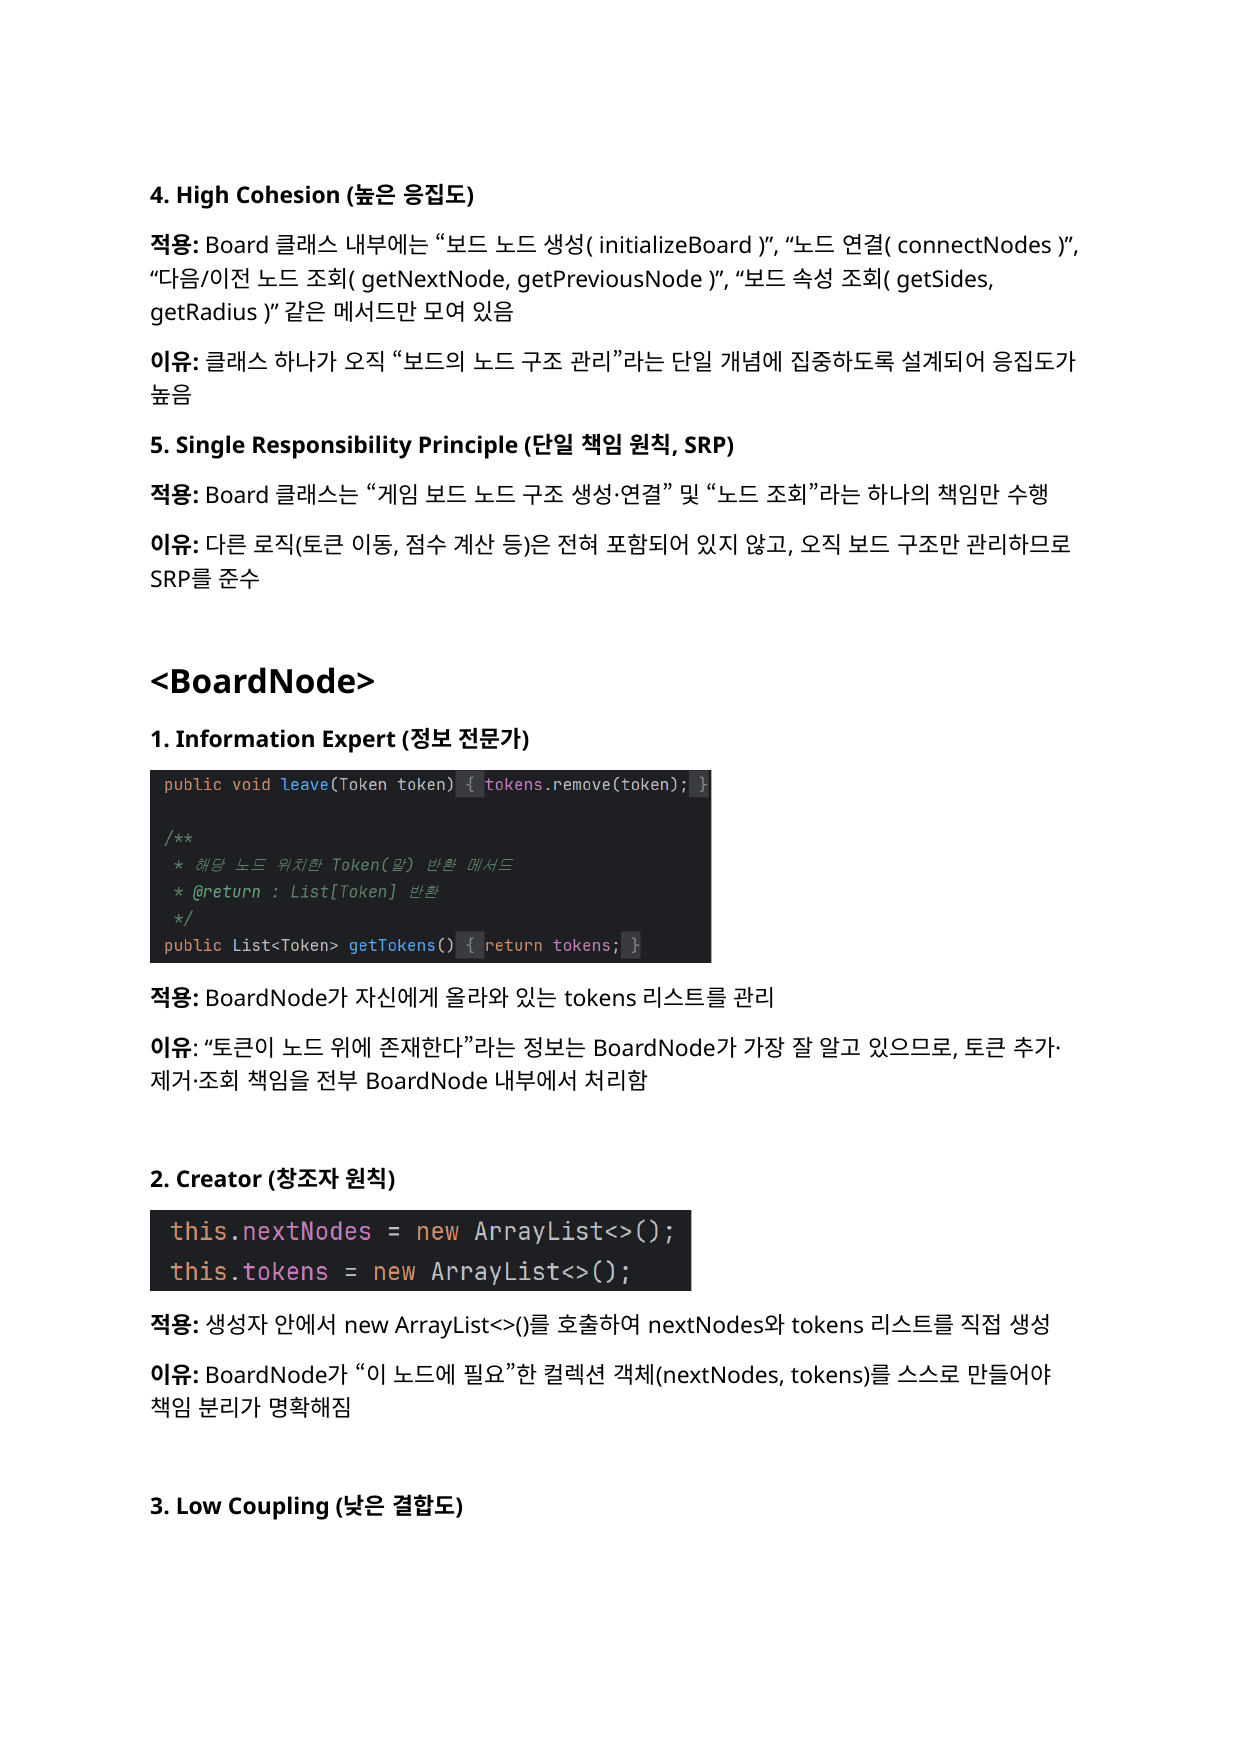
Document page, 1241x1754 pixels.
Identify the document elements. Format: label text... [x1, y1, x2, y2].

text 5. Single Responsibility Principle (단일 책임 원칙, SRP) [150, 427, 1090, 460]
text 3. Low Coupling (낮은 결합도) [150, 1488, 1090, 1521]
text 이유: 다른 로직(토큰 이동, 점수 계산 등)은 전혀 포함되어 있지 않고, 오직 보드 구조만 관리하므로 SRP를 준수 [150, 527, 1090, 594]
text 1. Information Expert (정보 전문가) [150, 720, 1090, 754]
text 적용: BoardNode가 자신에게 올라와 있는 tokens 리스트를 관리 [150, 979, 1090, 1013]
text 4. High Cohesion (높은 응집도) [150, 177, 1090, 211]
text 적용: Board 클래스 내부에는 “보드 노드 생성( initializeBoard )”, “노드 연결( connectNodes )”, “다음/이전 노드 조회( getNextNode, getPreviousNode )”, “보드 속성 조회( getSides, getRadius )” 같은 메서드만 모여 있음 [150, 227, 1090, 327]
text <BoardNode> [150, 658, 1090, 704]
text 적용: 생성자 안에서 new ArrayList<>()를 호출하여 nextNodes와 tokens 리스트를 직접 생성 [150, 1307, 1090, 1340]
text 적용: Board 클래스는 “게임 보드 노드 구조 생성·연결” 및 “노드 조회”라는 하나의 책임만 수행 [150, 477, 1090, 510]
text 2. Creator (창조자 원칙) [150, 1161, 1090, 1194]
text 이유: “토큰이 노드 위에 존재한다”라는 정보는 BoardNode가 가장 잘 알고 있으므로, 토큰 추가·제거·조회 책임을 전부 BoardNode 내부에서 처리함 [150, 1029, 1090, 1096]
text 이유: BoardNode가 “이 노드에 필요”한 컬렉션 객체(nextNodes, tokens)를 스스로 만들어야 책임 분리가 명확해짐 [150, 1357, 1090, 1423]
text 이유: 클래스 하나가 오직 “보드의 노드 구조 관리”라는 단일 개념에 집중하도록 설계되어 응집도가 높음 [150, 344, 1090, 410]
